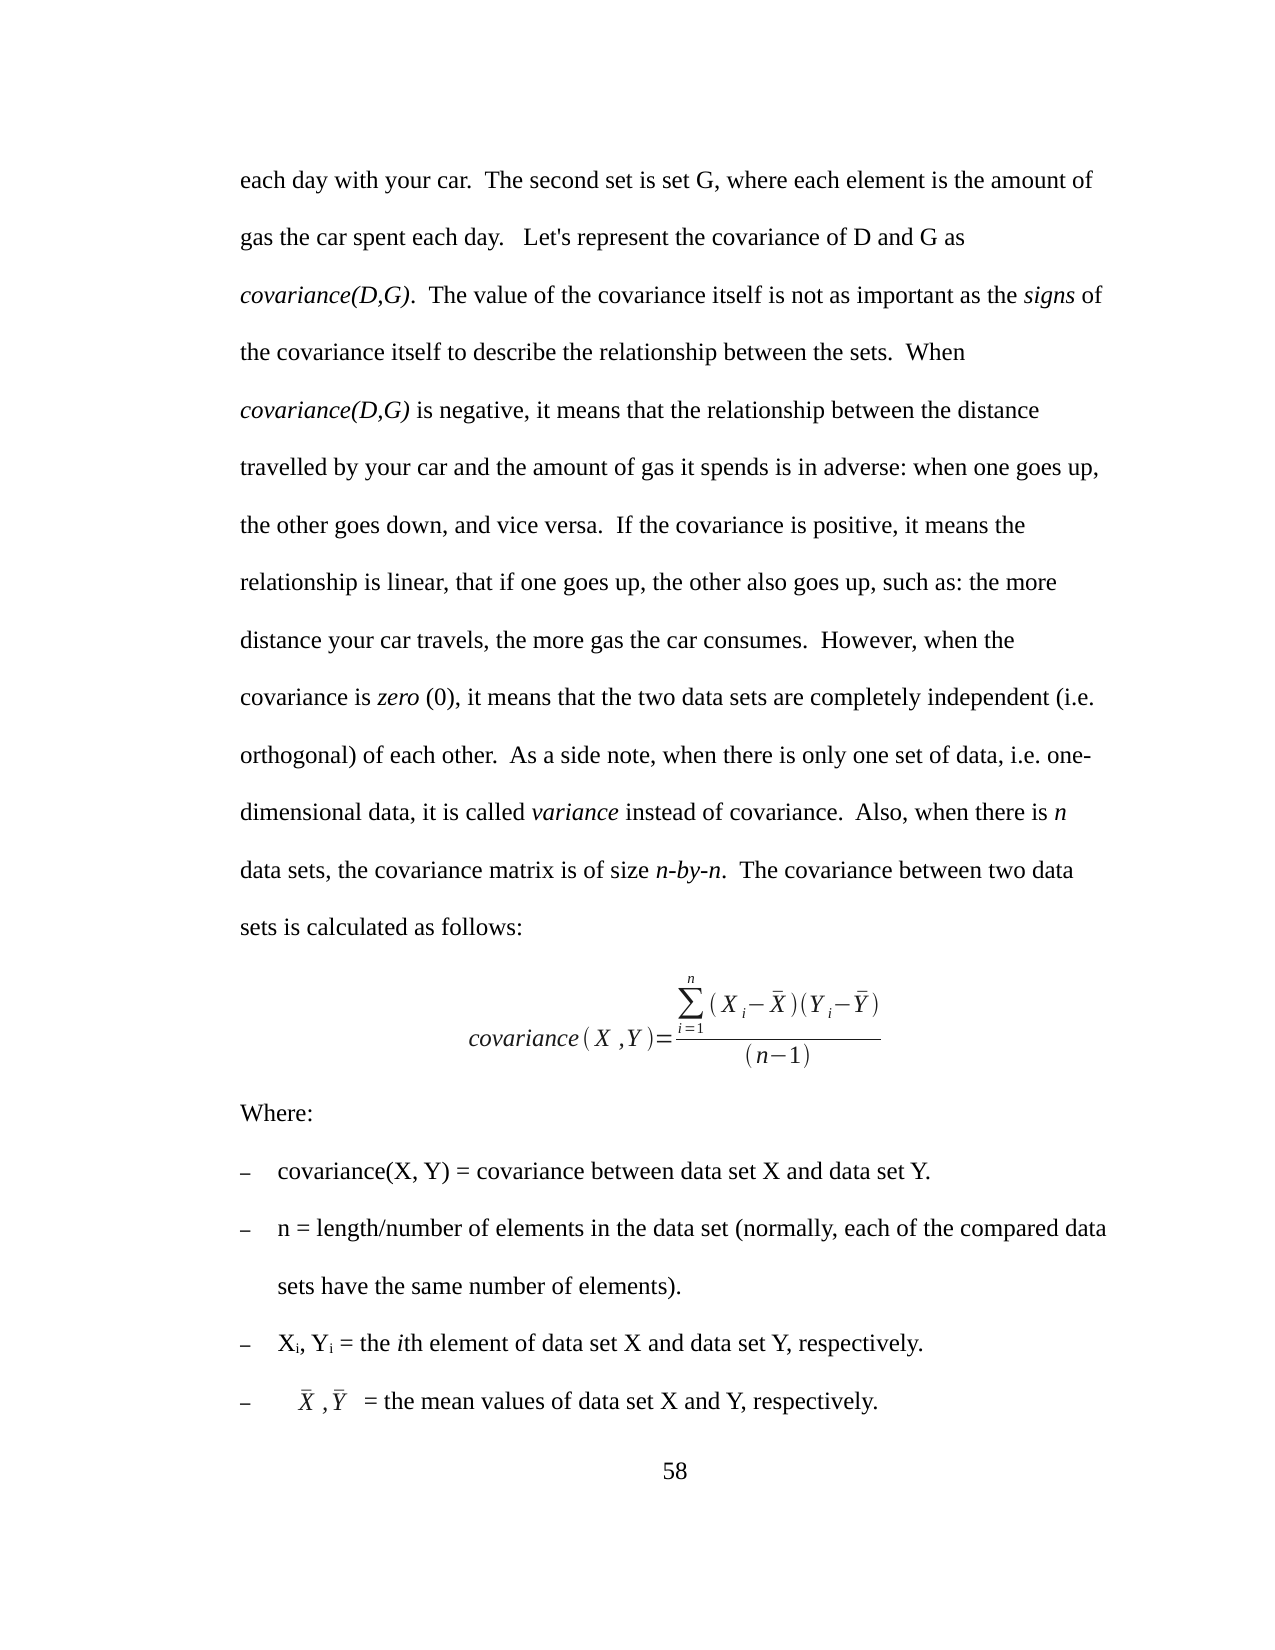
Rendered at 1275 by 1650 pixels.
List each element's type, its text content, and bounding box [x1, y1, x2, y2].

text Where: [240, 1098, 1110, 1127]
text each day with your car. The second set is set G, where each element is the amount of gas the car spent each day. Let's represent the covariance of D and G as covariance(D,G). The value of the covariance itself is not as important as the signs of the covariance itself to describe the relationship between the sets. When covariance(D,G) is negative, it means that the relationship between the distance travelled by your car and the amount of gas it spends is in adverse: when one goes up, the other goes down, and vice versa. If the covariance is positive, it means the relationship is linear, that if one goes up, the other also goes up, such as: the more distance your car travels, the more gas the car consumes. However, when the covariance is zero (0), it means that the two data sets are completely independent (i.e. orthogonal) of each other. As a side note, when there is only one set of data, i.e. one-dimensional data, it is called variance instead of covariance. Also, when there is n data sets, the covariance matrix is of size n-by-n. The covariance between two data sets is calculated as follows: [240, 165, 1110, 941]
list Xi, Yi = the ith element of data set X and data set Y, respectively. [240, 1328, 1110, 1357]
list covariance(X, Y) = covariance between data set X and data set Y. [240, 1156, 1110, 1184]
list n = length/number of elements in the data set (normally, each of the compared data sets have the same number of elements). [240, 1213, 1110, 1299]
list = the mean values of data set X and Y, respectively. [240, 1386, 1110, 1418]
